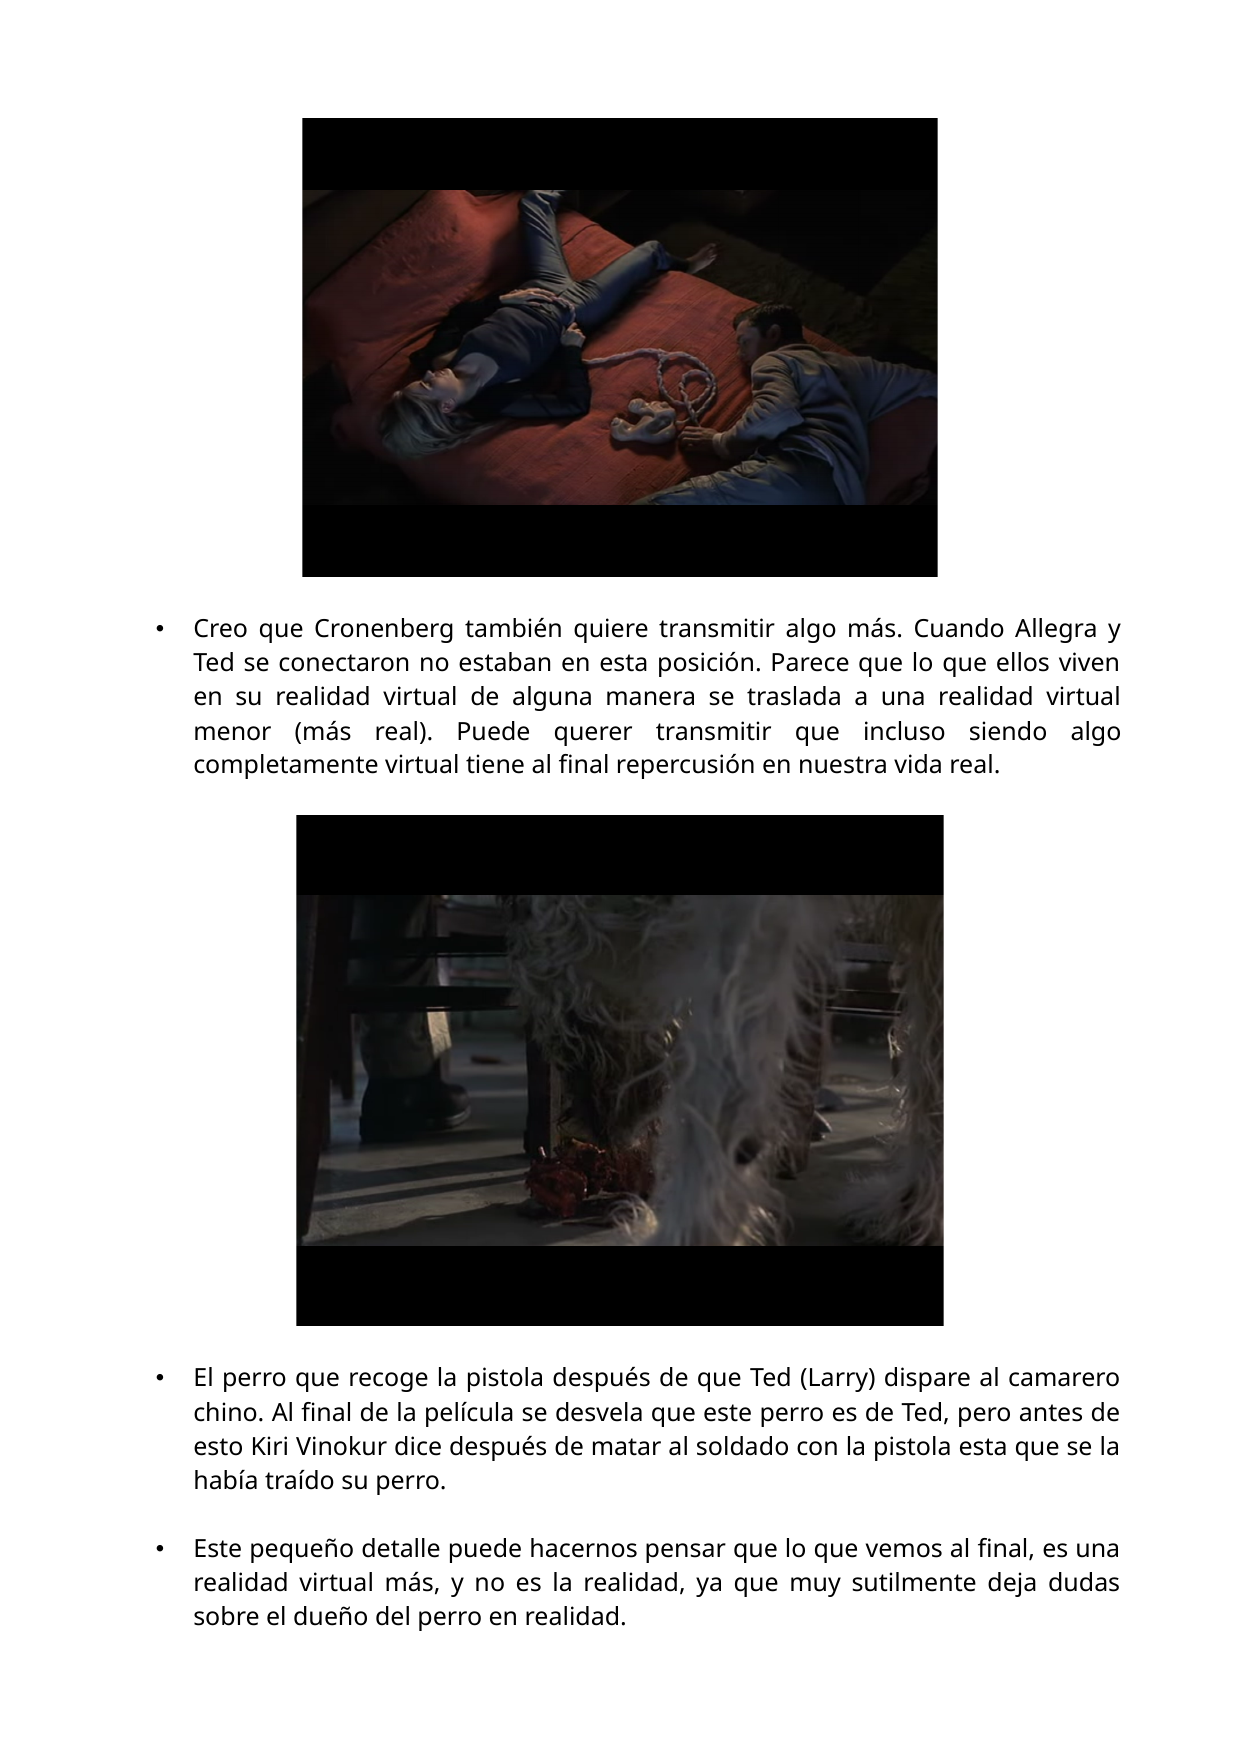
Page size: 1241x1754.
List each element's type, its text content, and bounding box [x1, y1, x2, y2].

list Este pequeño detalle puede hacernos pensar que lo que vemos al final, es una realidad virtual más, y no es la realidad, ya que muy sutilmente deja dudas sobre el dueño del perro en realidad. [156, 1530, 1122, 1633]
picture [302, 118, 938, 577]
list Creo que Cronenberg también quiere transmitir algo más. Cuando Allegra y Ted se conectaron no estaban en esta posición. Parece que lo que ellos viven en su realidad virtual de alguna manera se traslada a una realidad virtual menor (más real). Puede querer transmitir que incluso siendo algo completamente virtual tiene al final repercusión en nuestra vida real. [156, 611, 1122, 781]
list El perro que recoge la pistola después de que Ted (Larry) dispare al camarero chino. Al final de la película se desvela que este perro es de Ted, pero antes de esto Kiri Vinokur dice después de matar al soldado con la pistola esta que se la había traído su perro. [156, 1360, 1122, 1496]
picture [296, 815, 944, 1326]
